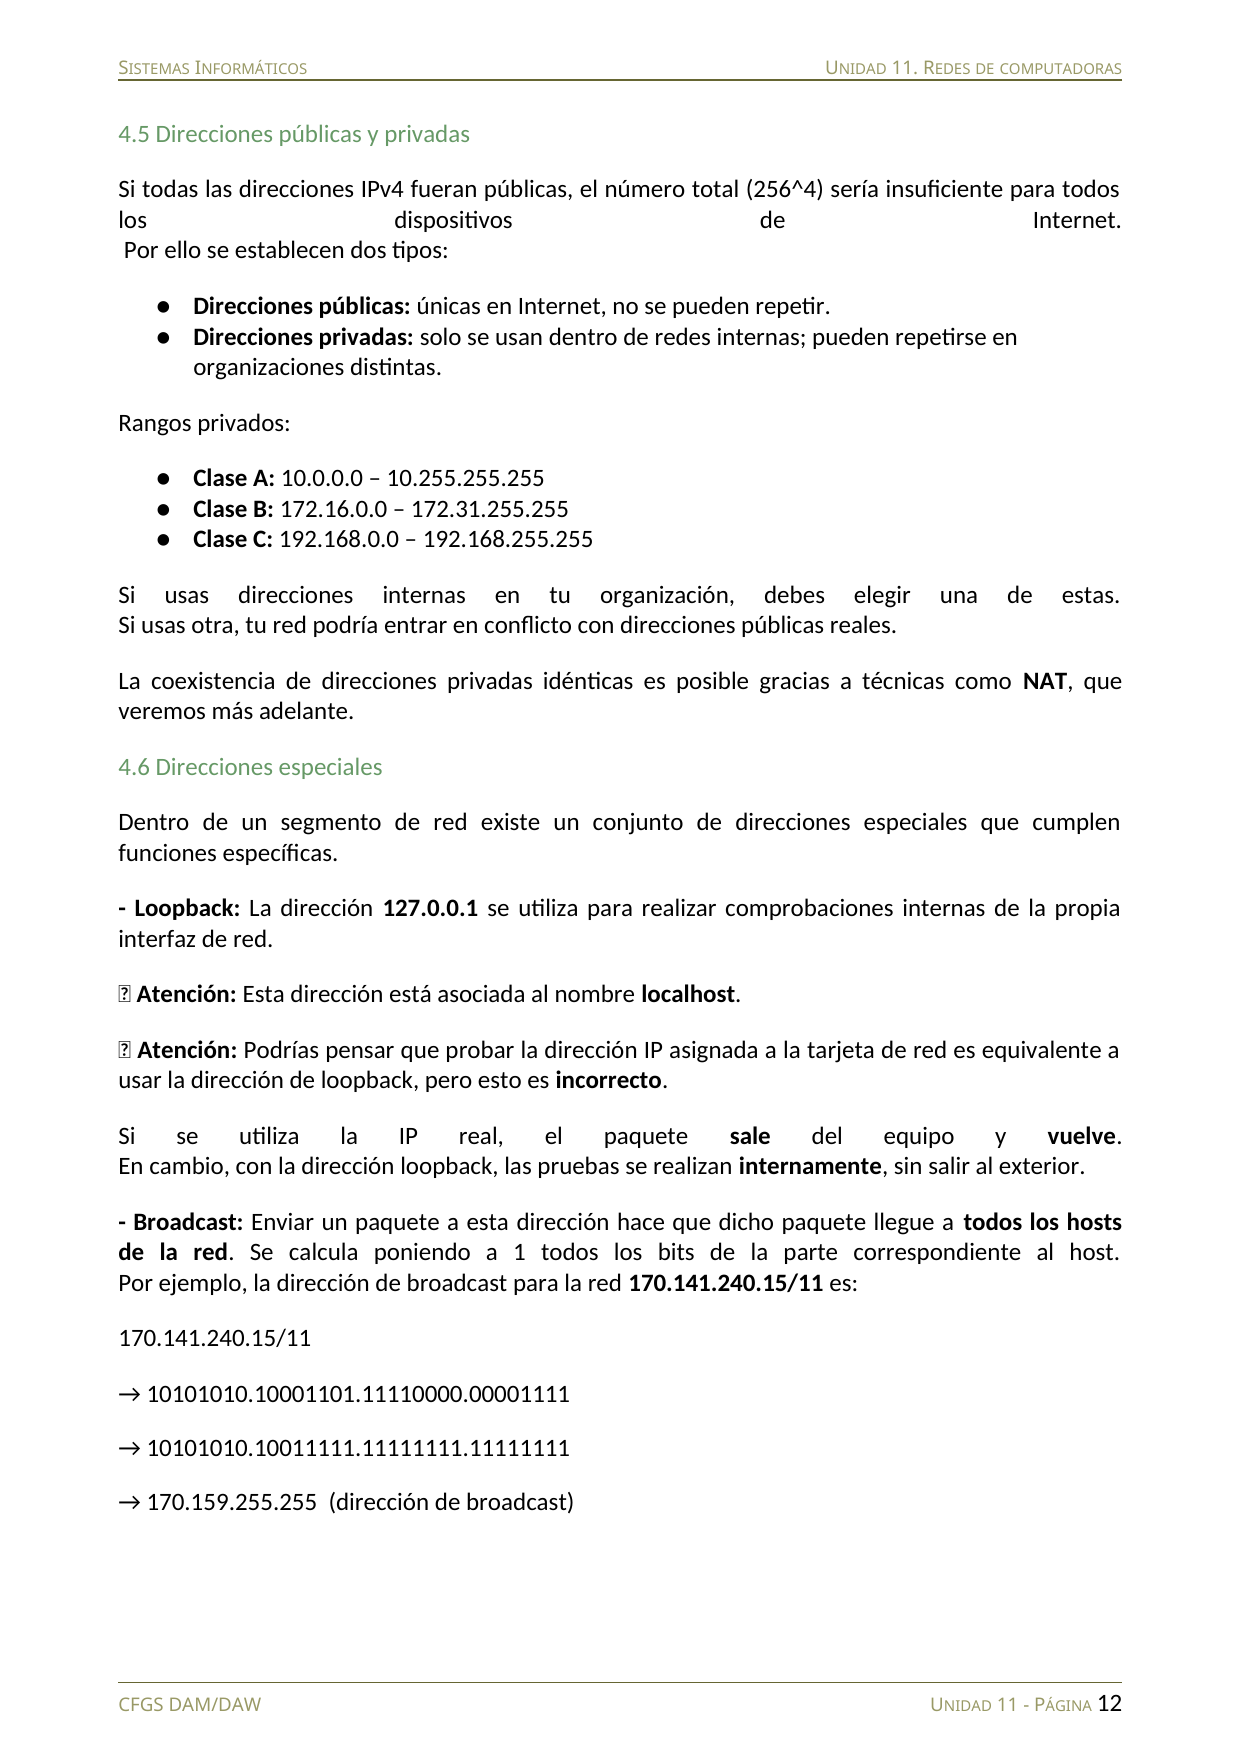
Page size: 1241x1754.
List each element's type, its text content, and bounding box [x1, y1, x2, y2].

list Direcciones privadas: solo se usan dentro de redes internas; pueden repetirse en organizaciones distintas. [156, 321, 1122, 382]
text Si todas las direcciones IPv4 fueran públicas, el número total (256^4) sería insuficiente para todos los dispositivos de Internet. Por ello se establecen dos tipos: [118, 173, 1122, 265]
text Si usas direcciones internas en tu organización, debes elegir una de estas. Si usas otra, tu red podría entrar en conflicto con direcciones públicas reales. [118, 579, 1122, 640]
text → 10101010.10011111.11111111.11111111 [118, 1432, 1122, 1463]
list Clase A: 10.0.0.0 – 10.255.255.255 [156, 462, 1122, 493]
text - Broadcast: Enviar un paquete a esta dirección hace que dicho paquete llegue a todos los hosts de la red. Se calcula poniendo a 1 todos los bits de la parte correspondiente al host. Por ejemplo, la dirección de broadcast para la red 170.141.240.15/11 es: [118, 1206, 1122, 1298]
text Si se utiliza la IP real, el paquete sale del equipo y vuelve. En cambio, con la dirección loopback, las pruebas se realizan internamente, sin salir al exterior. [118, 1120, 1122, 1181]
subtitle 4.6 Direcciones especiales [118, 751, 1122, 781]
text La coexistencia de direcciones privadas idénticas es posible gracias a técnicas como NAT, que veremos más adelante. [118, 665, 1122, 726]
list Clase C: 192.168.0.0 – 192.168.255.255 [156, 523, 1122, 554]
text 170.141.240.15/11 [118, 1323, 1122, 1353]
list Direcciones públicas: únicas en Internet, no se pueden repetir. [156, 290, 1122, 321]
text ❕ Atención: Esta dirección está asociada al nombre localhost. [118, 978, 1122, 1009]
text → 10101010.10001101.11110000.00001111 [118, 1378, 1122, 1409]
list Clase B: 172.16.0.0 – 172.31.255.255 [156, 493, 1122, 523]
text ❕ Atención: Podrías pensar que probar la dirección IP asignada a la tarjeta de red es equivalente a usar la dirección de loopback, pero esto es incorrecto. [118, 1034, 1122, 1095]
text Rangos privados: [118, 407, 1122, 437]
text - Loopback: La dirección 127.0.0.1 se utiliza para realizar comprobaciones internas de la propia interfaz de red. [118, 892, 1122, 953]
text Dentro de un segmento de red existe un conjunto de direcciones especiales que cumplen funciones específicas. [118, 806, 1122, 867]
subtitle 4.5 Direcciones públicas y privadas [118, 118, 1122, 148]
text → 170.159.255.255 (dirección de broadcast) [118, 1486, 1122, 1517]
